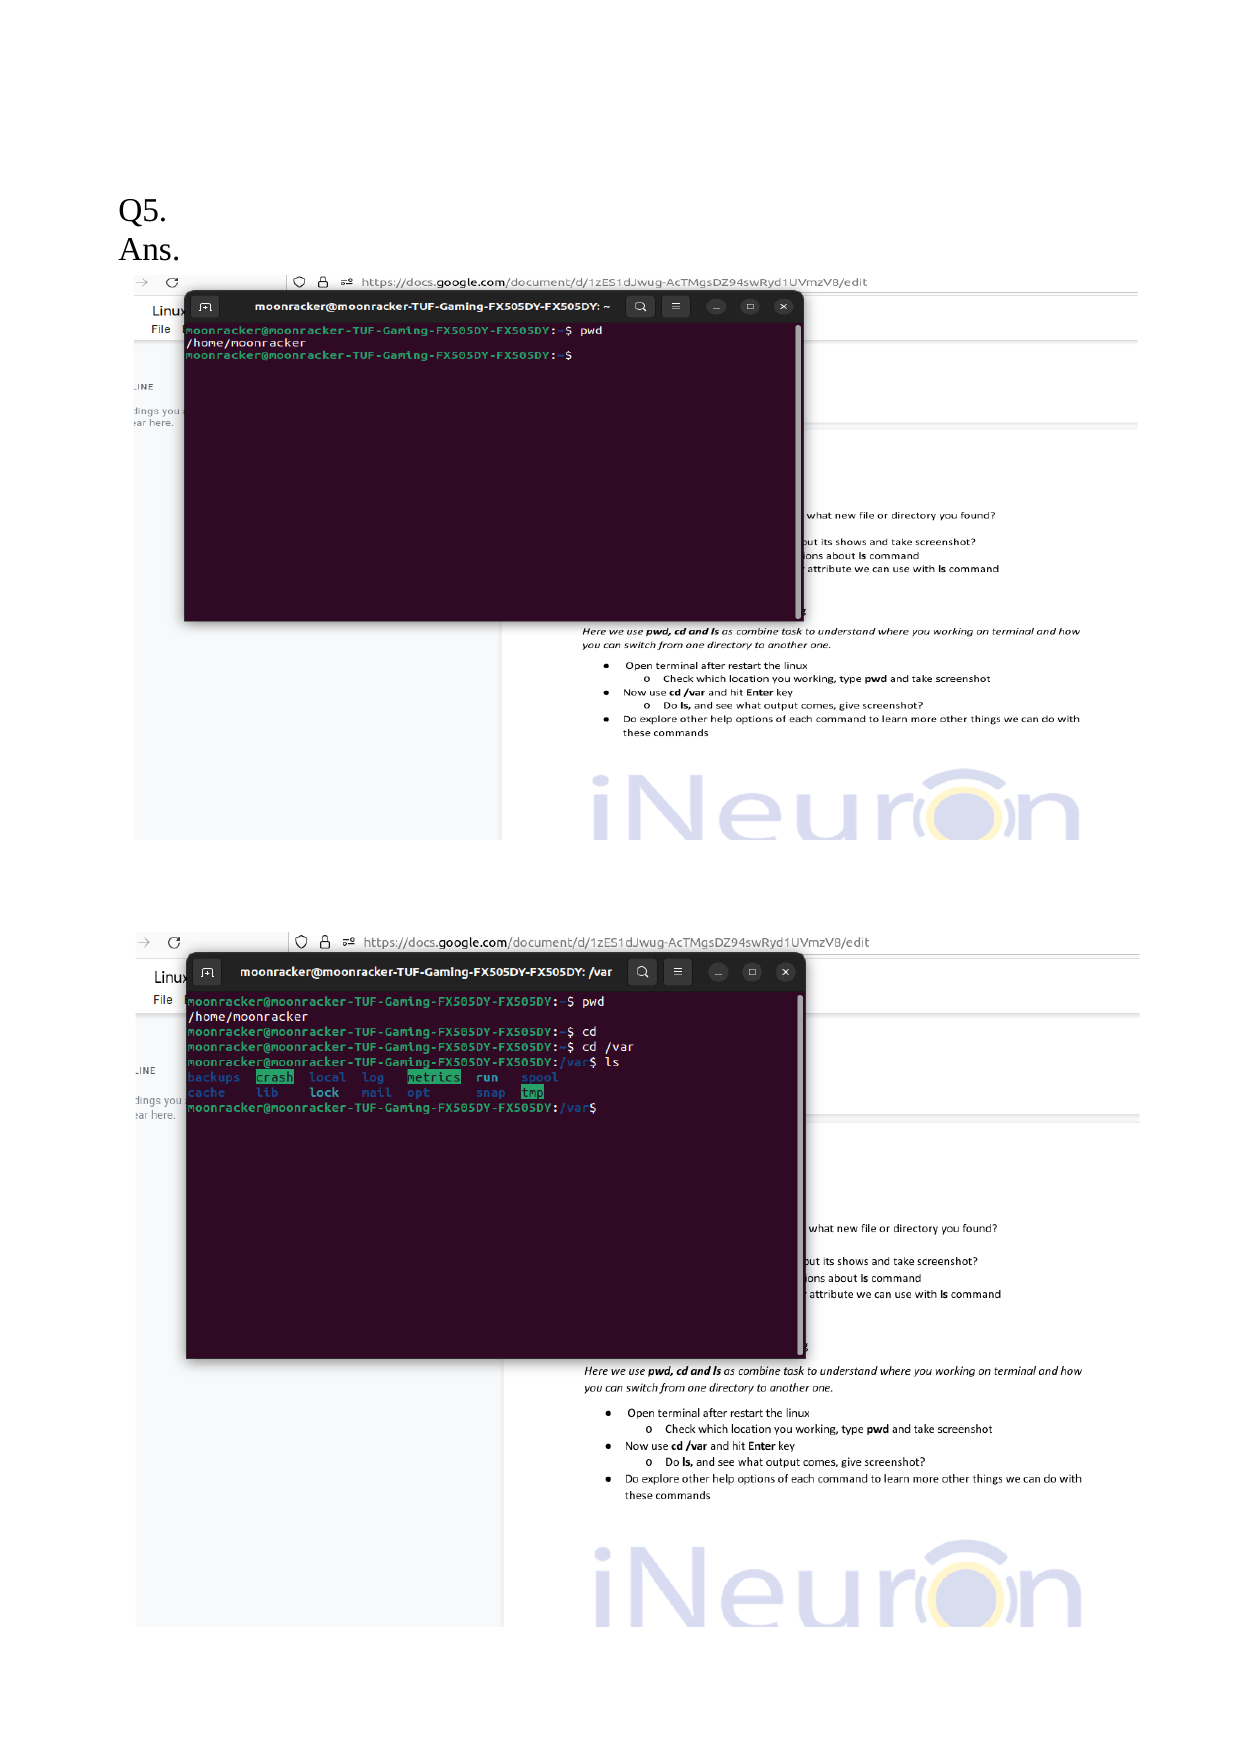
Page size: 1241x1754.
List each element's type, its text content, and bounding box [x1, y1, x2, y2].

picture [135, 932, 1140, 1627]
text Q5. [118, 191, 1122, 229]
picture [133, 275, 1138, 840]
text Ans. [118, 229, 1122, 267]
